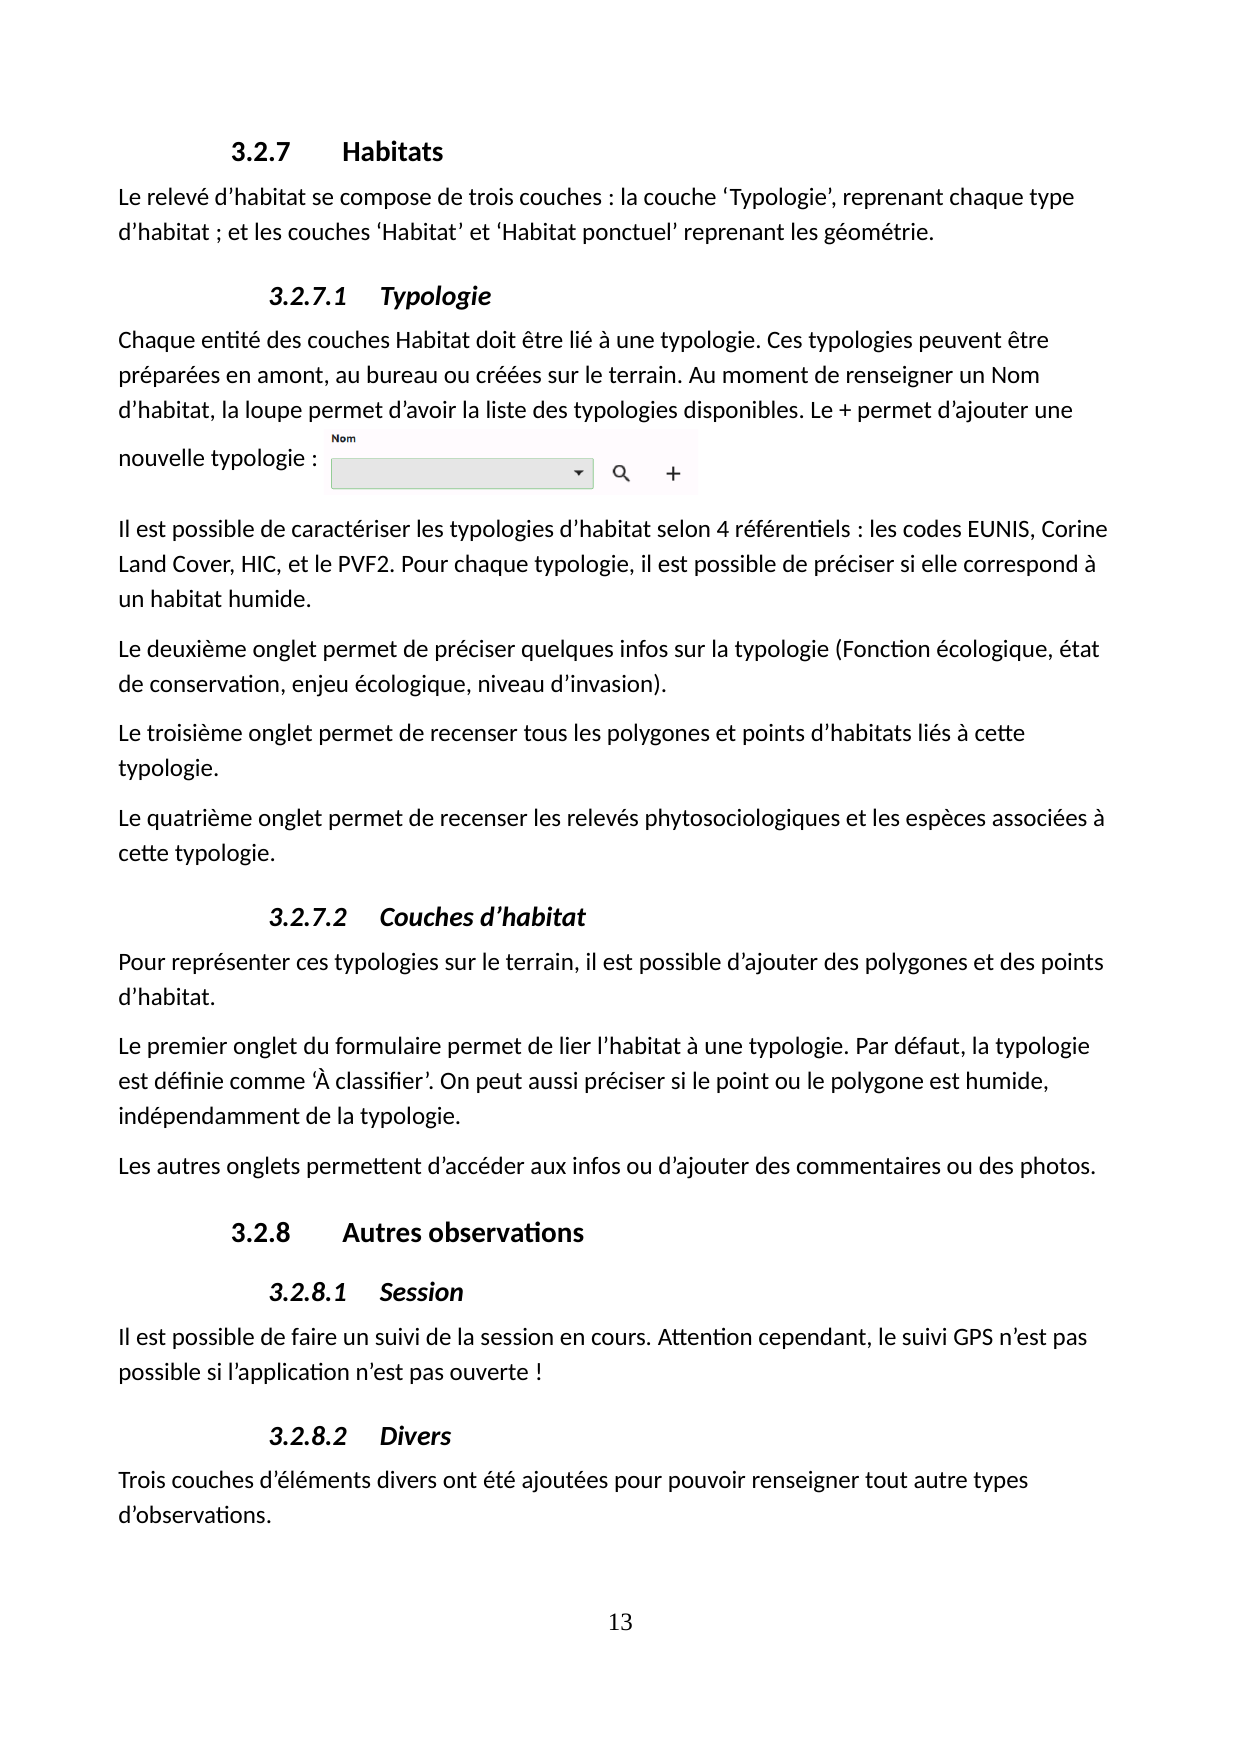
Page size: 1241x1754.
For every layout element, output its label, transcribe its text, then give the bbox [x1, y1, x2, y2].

subtitle Autres observations [231, 1214, 1122, 1249]
text Le premier onglet du formulaire permet de lier l’habitat à une typologie. Par défaut, la typologie est définie comme ‘À classifier’. On peut aussi préciser si le point ou le polygone est humide, indépendamment de la typologie. [118, 1030, 1122, 1131]
subtitle Session [268, 1274, 1122, 1308]
text Le relevé d’habitat se compose de trois couches : la couche ‘Typologie’, reprenant chaque type d’habitat ; et les couches ‘Habitat’ et ‘Habitat ponctuel’ reprenant les géométrie. [118, 181, 1122, 246]
text Il est possible de faire un suivi de la session en cours. Attention cependant, le suivi GPS n’est pas possible si l’application n’est pas ouverte ! [118, 1321, 1122, 1386]
text Les autres onglets permettent d’accéder aux infos ou d’ajouter des commentaires ou des photos. [118, 1150, 1122, 1180]
subtitle Typologie [268, 278, 1122, 312]
text Le troisième onglet permet de recenser tous les polygones et points d’habitats liés à cette typologie. [118, 718, 1122, 783]
text Le deuxième onglet permet de préciser quelques infos sur la typologie (Fonction écologique, état de conservation, enjeu écologique, niveau d’invasion). [118, 633, 1122, 698]
text Chaque entité des couches Habitat doit être lié à une typologie. Ces typologies peuvent être préparées en amont, au bureau ou créées sur le terrain. Au moment de renseigner un Nom d’habitat, la loupe permet d’avoir la liste des typologies disponibles. Le + permet d’ajouter une nouvelle typologie : [118, 324, 1122, 494]
text Trois couches d’éléments divers ont été ajoutées pour pouvoir renseigner tout autre types d’observations. [118, 1464, 1122, 1530]
text Le quatrième onglet permet de recenser les relevés phytosociologiques et les espèces associées à cette typologie. [118, 802, 1122, 868]
subtitle Couches d’habitat [268, 899, 1122, 933]
picture [323, 429, 699, 495]
text Pour représenter ces typologies sur le terrain, il est possible d’ajouter des polygones et des points d’habitat. [118, 946, 1122, 1011]
subtitle Habitats [231, 133, 1122, 168]
subtitle Divers [268, 1418, 1122, 1452]
text Il est possible de caractériser les typologies d’habitat selon 4 référentiels : les codes EUNIS, Corine Land Cover, HIC, et le PVF2. Pour chaque typologie, il est possible de préciser si elle correspond à un habitat humide. [118, 513, 1122, 614]
